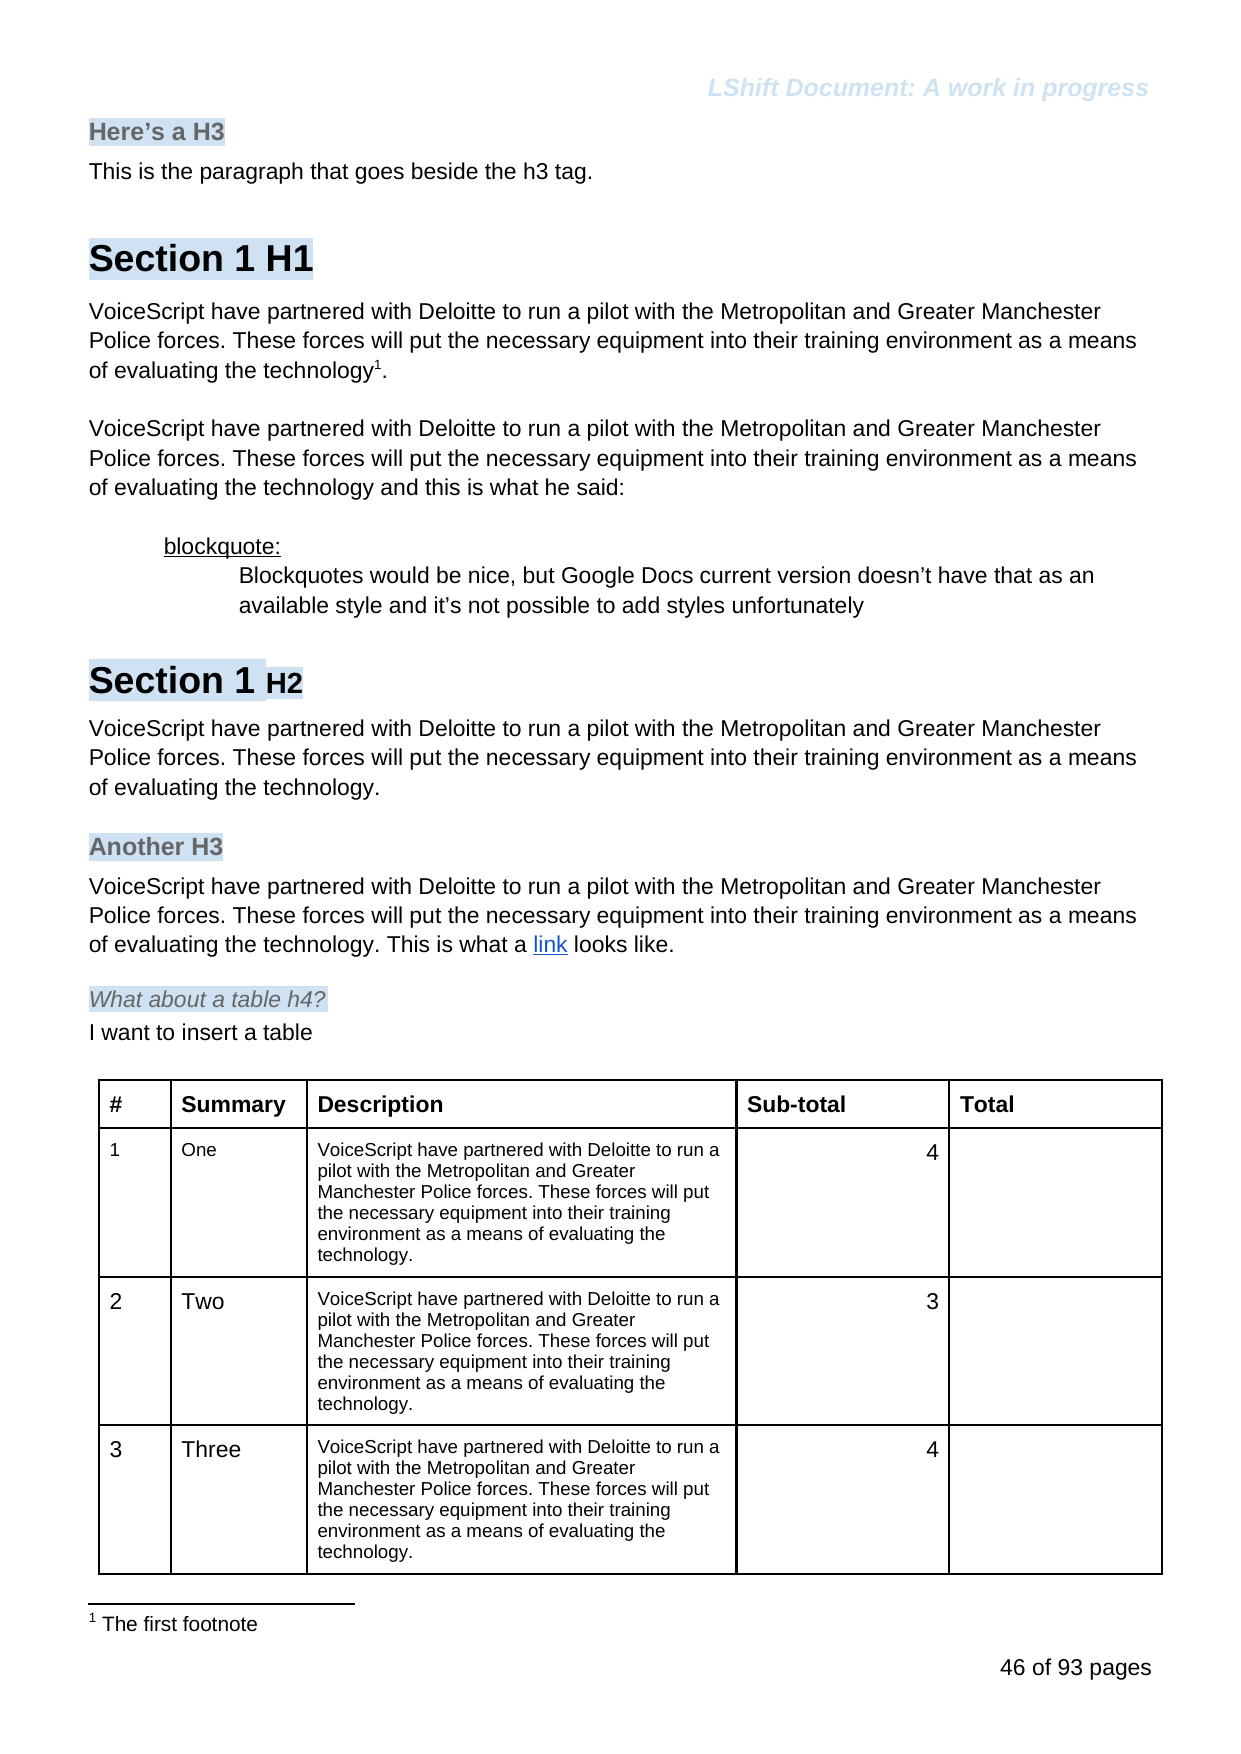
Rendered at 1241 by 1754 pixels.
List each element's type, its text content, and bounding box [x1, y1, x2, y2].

table_cell 3 [738, 1278, 948, 1424]
table_header Description [308, 1081, 735, 1127]
subtitle Here’s a H3 [225, 118, 1152, 146]
subtitle Another H3 [223, 833, 1152, 861]
subtitle What about a table h4? [328, 986, 1152, 1012]
table_cell Three [172, 1426, 306, 1573]
table_cell 4 [738, 1426, 948, 1573]
text VoiceScript have partnered with Deloitte to run a pilot with the Metropolitan and Greater Manchester Police forces. These forces will put the necessary equipment into their training environment as a means of evaluating the technology. [88, 298, 1152, 383]
table_cell [950, 1426, 1161, 1573]
table_cell 1 [100, 1129, 170, 1276]
text The first footnote [88, 1610, 1152, 1636]
table_cell VoiceScript have partnered with Deloitte to run a pilot with the Metropolitan and Greater Manchester Police forces. These forces will put the necessary equipment into their training environment as a means of evaluating the technology. [308, 1278, 735, 1424]
table_header Summary [172, 1081, 306, 1127]
table_cell Two [172, 1278, 306, 1424]
text Blockquotes would be nice, but Google Docs current version doesn’t have that as an available style and it’s not possible to add styles unfortunately [238, 563, 1152, 618]
table_header Sub-total [738, 1081, 948, 1127]
table_cell 3 [100, 1426, 170, 1573]
table_cell [950, 1129, 1161, 1276]
table_header Total [950, 1081, 1161, 1127]
text This is the paragraph that goes beside the h3 tag. [88, 158, 1152, 184]
text I want to insert a table [88, 1020, 1152, 1046]
table_cell 4 [738, 1129, 948, 1276]
table_cell VoiceScript have partnered with Deloitte to run a pilot with the Metropolitan and Greater Manchester Police forces. These forces will put the necessary equipment into their training environment as a means of evaluating the technology. [308, 1129, 735, 1276]
table_header # [100, 1081, 170, 1127]
table_cell One [172, 1129, 306, 1276]
text blockquote: [163, 533, 1152, 559]
subtitle Section 1 H2 [266, 659, 1152, 701]
table_cell [950, 1278, 1161, 1424]
table_cell 2 [100, 1278, 170, 1424]
text VoiceScript have partnered with Deloitte to run a pilot with the Metropolitan and Greater Manchester Police forces. These forces will put the necessary equipment into their training environment as a means of evaluating the technology. This is what a link looks like. [88, 873, 1152, 958]
table_cell VoiceScript have partnered with Deloitte to run a pilot with the Metropolitan and Greater Manchester Police forces. These forces will put the necessary equipment into their training environment as a means of evaluating the technology. [308, 1426, 735, 1573]
subtitle Section 1 H1 [313, 238, 1152, 280]
text VoiceScript have partnered with Deloitte to run a pilot with the Metropolitan and Greater Manchester Police forces. These forces will put the necessary equipment into their training environment as a means of evaluating the technology and this is what he said: [88, 416, 1152, 500]
text VoiceScript have partnered with Deloitte to run a pilot with the Metropolitan and Greater Manchester Police forces. These forces will put the necessary equipment into their training environment as a means of evaluating the technology. [88, 716, 1152, 800]
